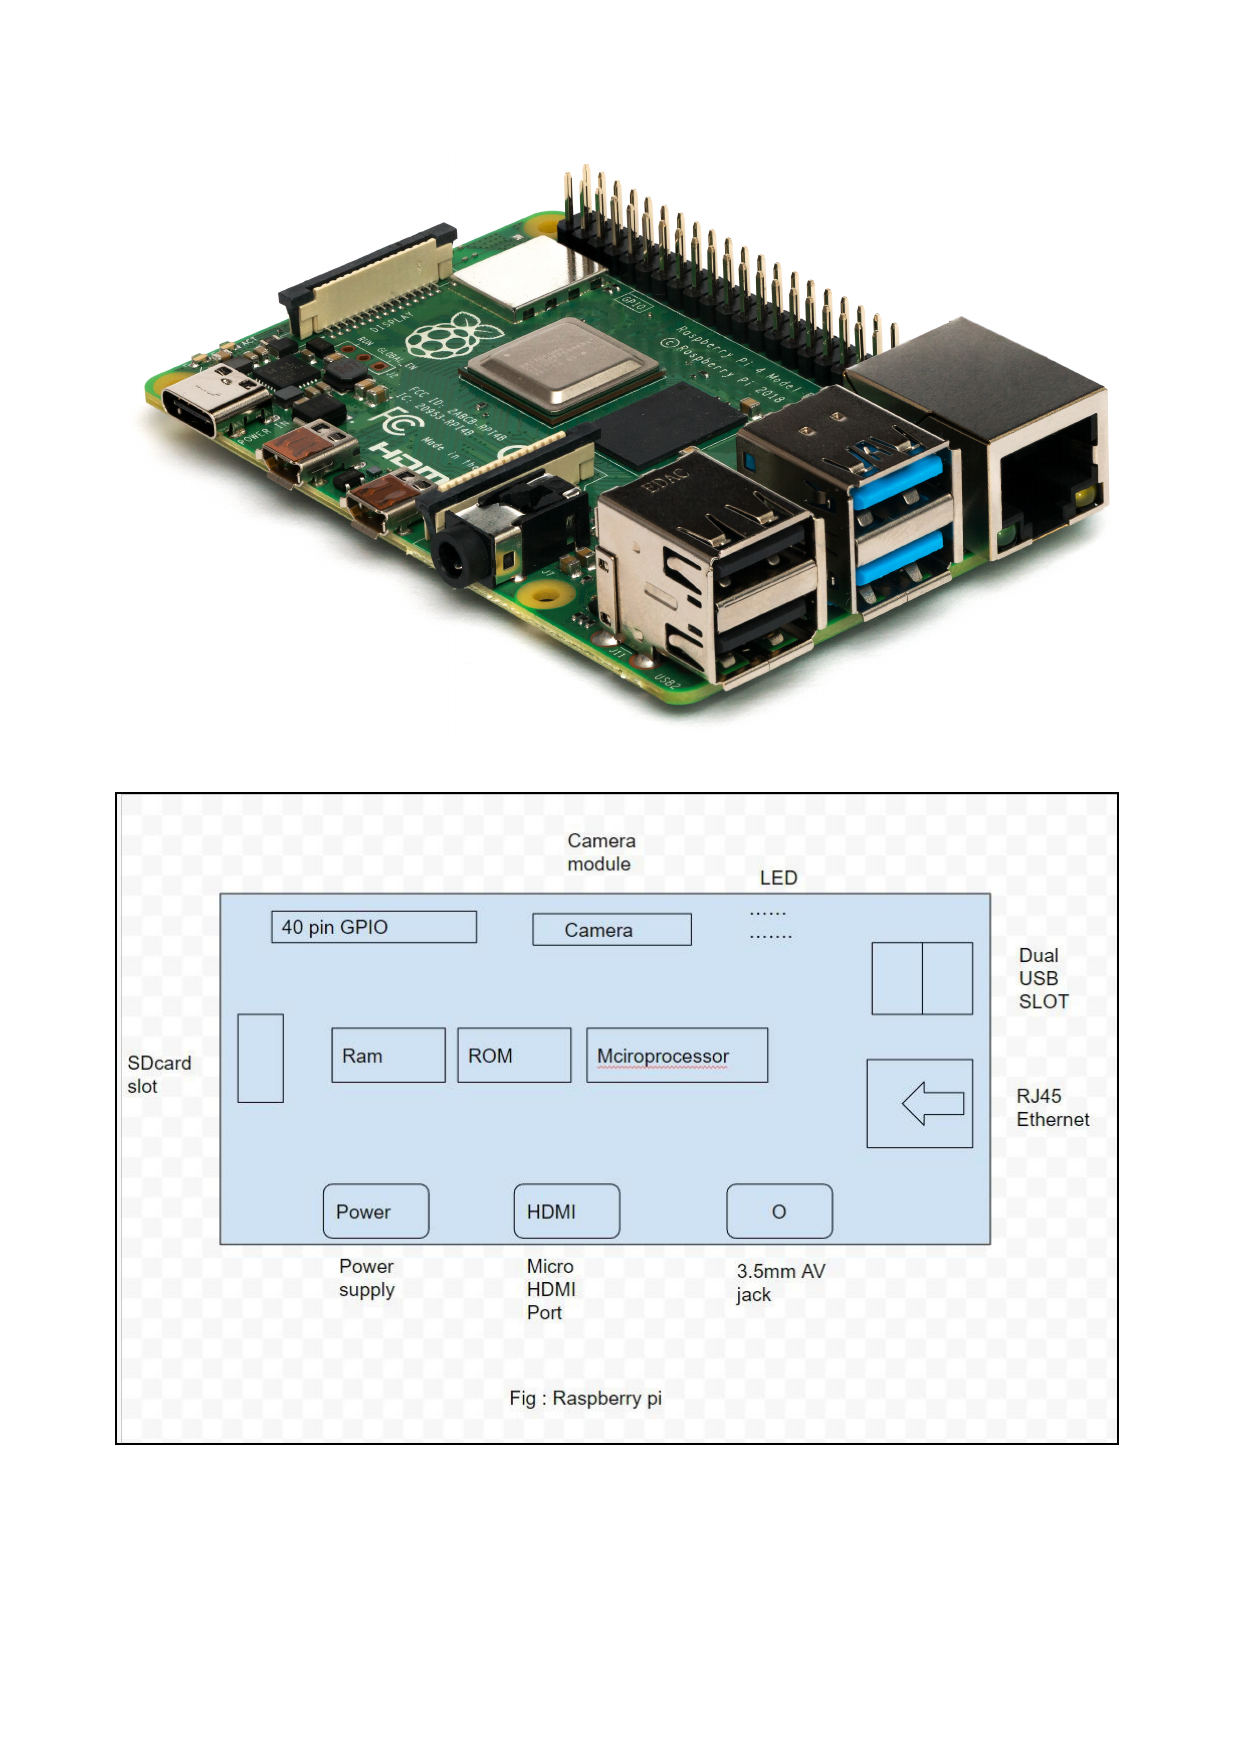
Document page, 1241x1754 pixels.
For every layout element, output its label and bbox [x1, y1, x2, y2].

picture [118, 151, 1123, 743]
picture [115, 792, 1119, 1445]
